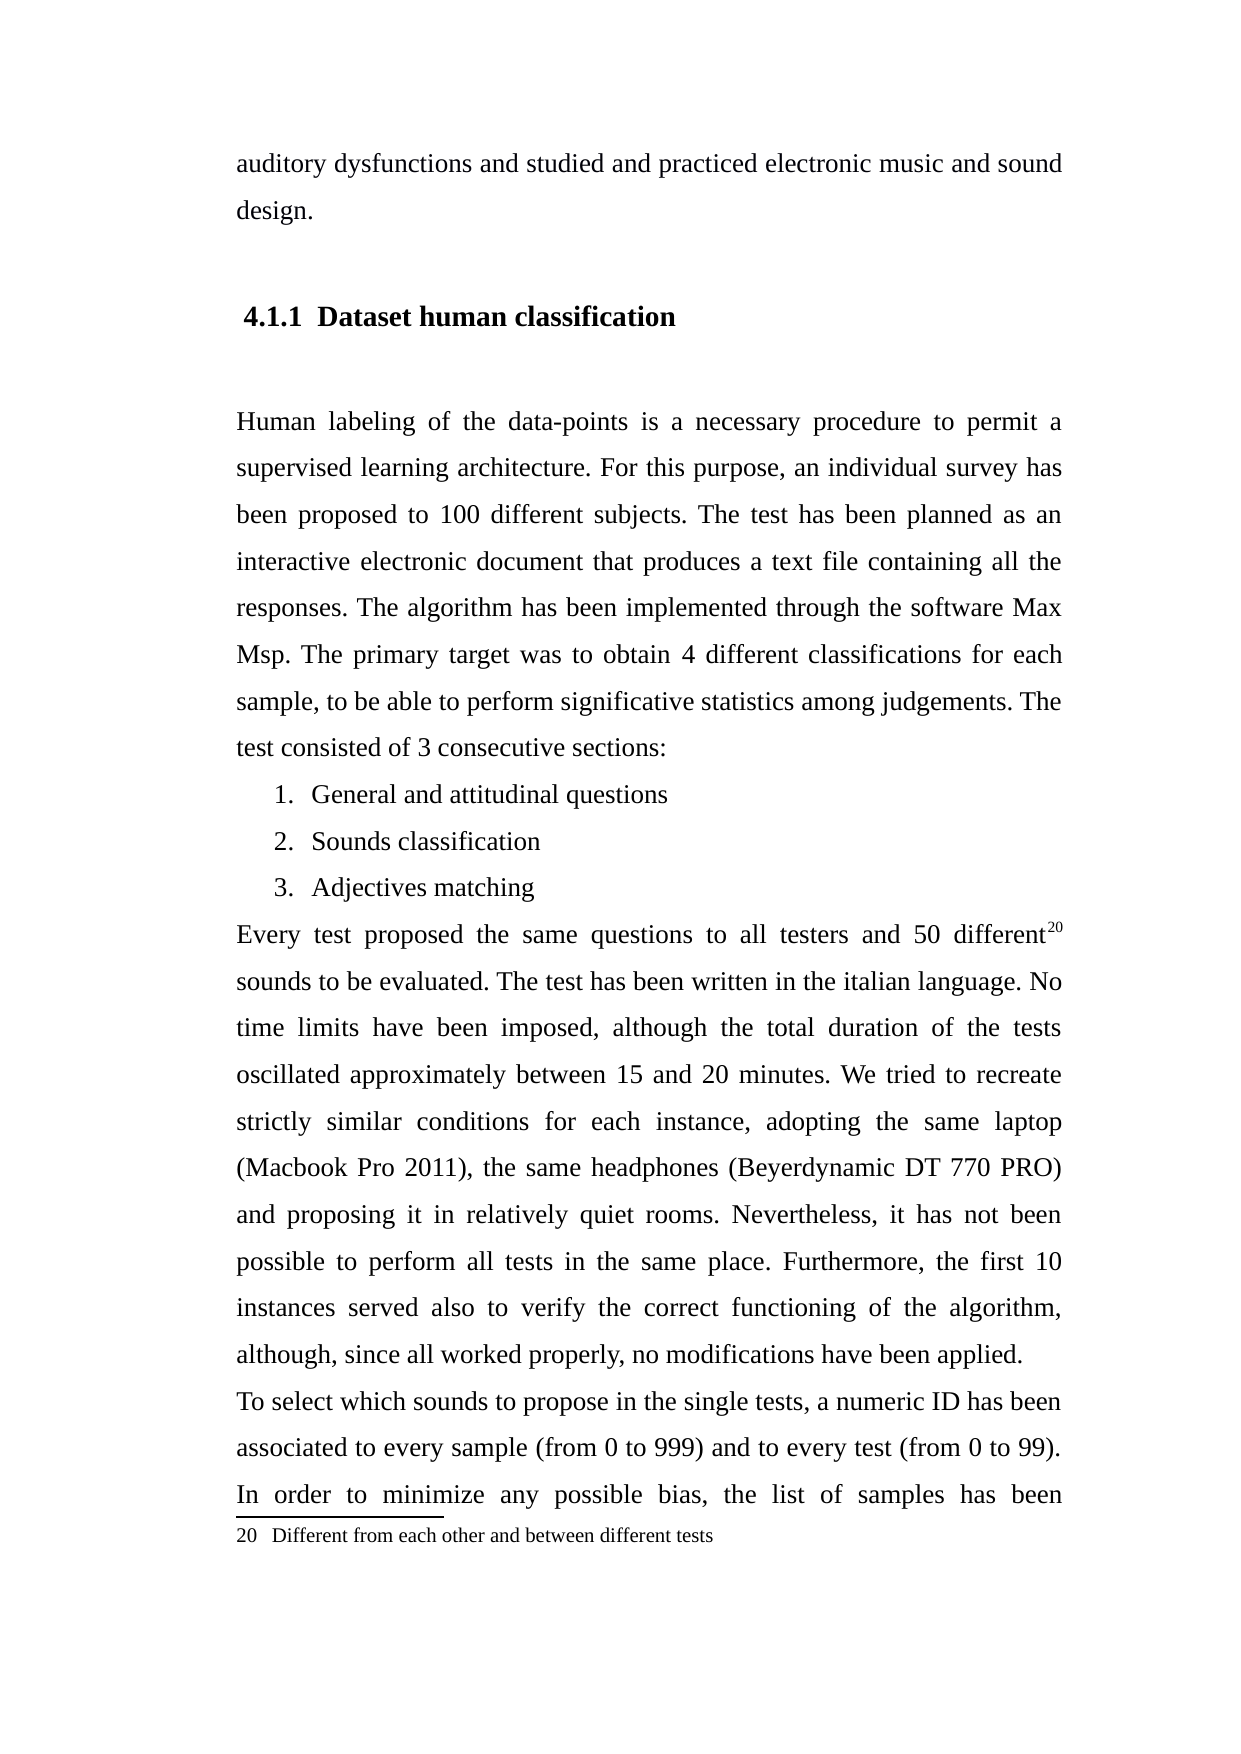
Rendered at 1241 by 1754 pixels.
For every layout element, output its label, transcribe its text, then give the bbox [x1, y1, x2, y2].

text Human labeling of the data-points is a necessary procedure to permit a supervised learning architecture. For this purpose, an individual survey has been proposed to 100 different subjects. The test has been planned as an interactive electronic document that produces a text file containing all the responses. The algorithm has been implemented through the software Max Msp. The primary target was to obtain 4 different classifications for each sample, to be able to perform significative statistics among judgements. The test consisted of 3 consecutive sections: [236, 405, 1063, 763]
list Adjectives matching [274, 872, 1063, 903]
text Every test proposed the same questions to all testers and 50 different sounds to be evaluated. The test has been written in the italian language. No time limits have been imposed, although the total duration of the tests oscillated approximately between 15 and 20 minutes. We tried to recreate strictly similar conditions for each instance, adopting the same laptop (Macbook Pro 2011), the same headphones (Beyerdynamic DT 770 PRO) and proposing it in relatively quiet rooms. Nevertheless, it has not been possible to perform all tests in the same place. Furthermore, the first 10 instances served also to verify the correct functioning of the algorithm, although, since all worked properly, no modifications have been applied. [236, 918, 1063, 1369]
list General and attitudinal questions [274, 778, 1063, 809]
list Sounds classification [274, 825, 1063, 856]
text auditory dysfunctions and studied and practiced electronic music and sound design. [236, 148, 1063, 225]
subtitle Dataset human classification [236, 299, 1063, 332]
text To select which sounds to propose in the single tests, a numeric ID has been associated to every sample (from 0 to 999) and to every test (from 0 to 99). In order to minimize any possible bias, the list of samples has been [236, 1385, 1063, 1509]
text Different from each other and between different tests [236, 1523, 1063, 1547]
